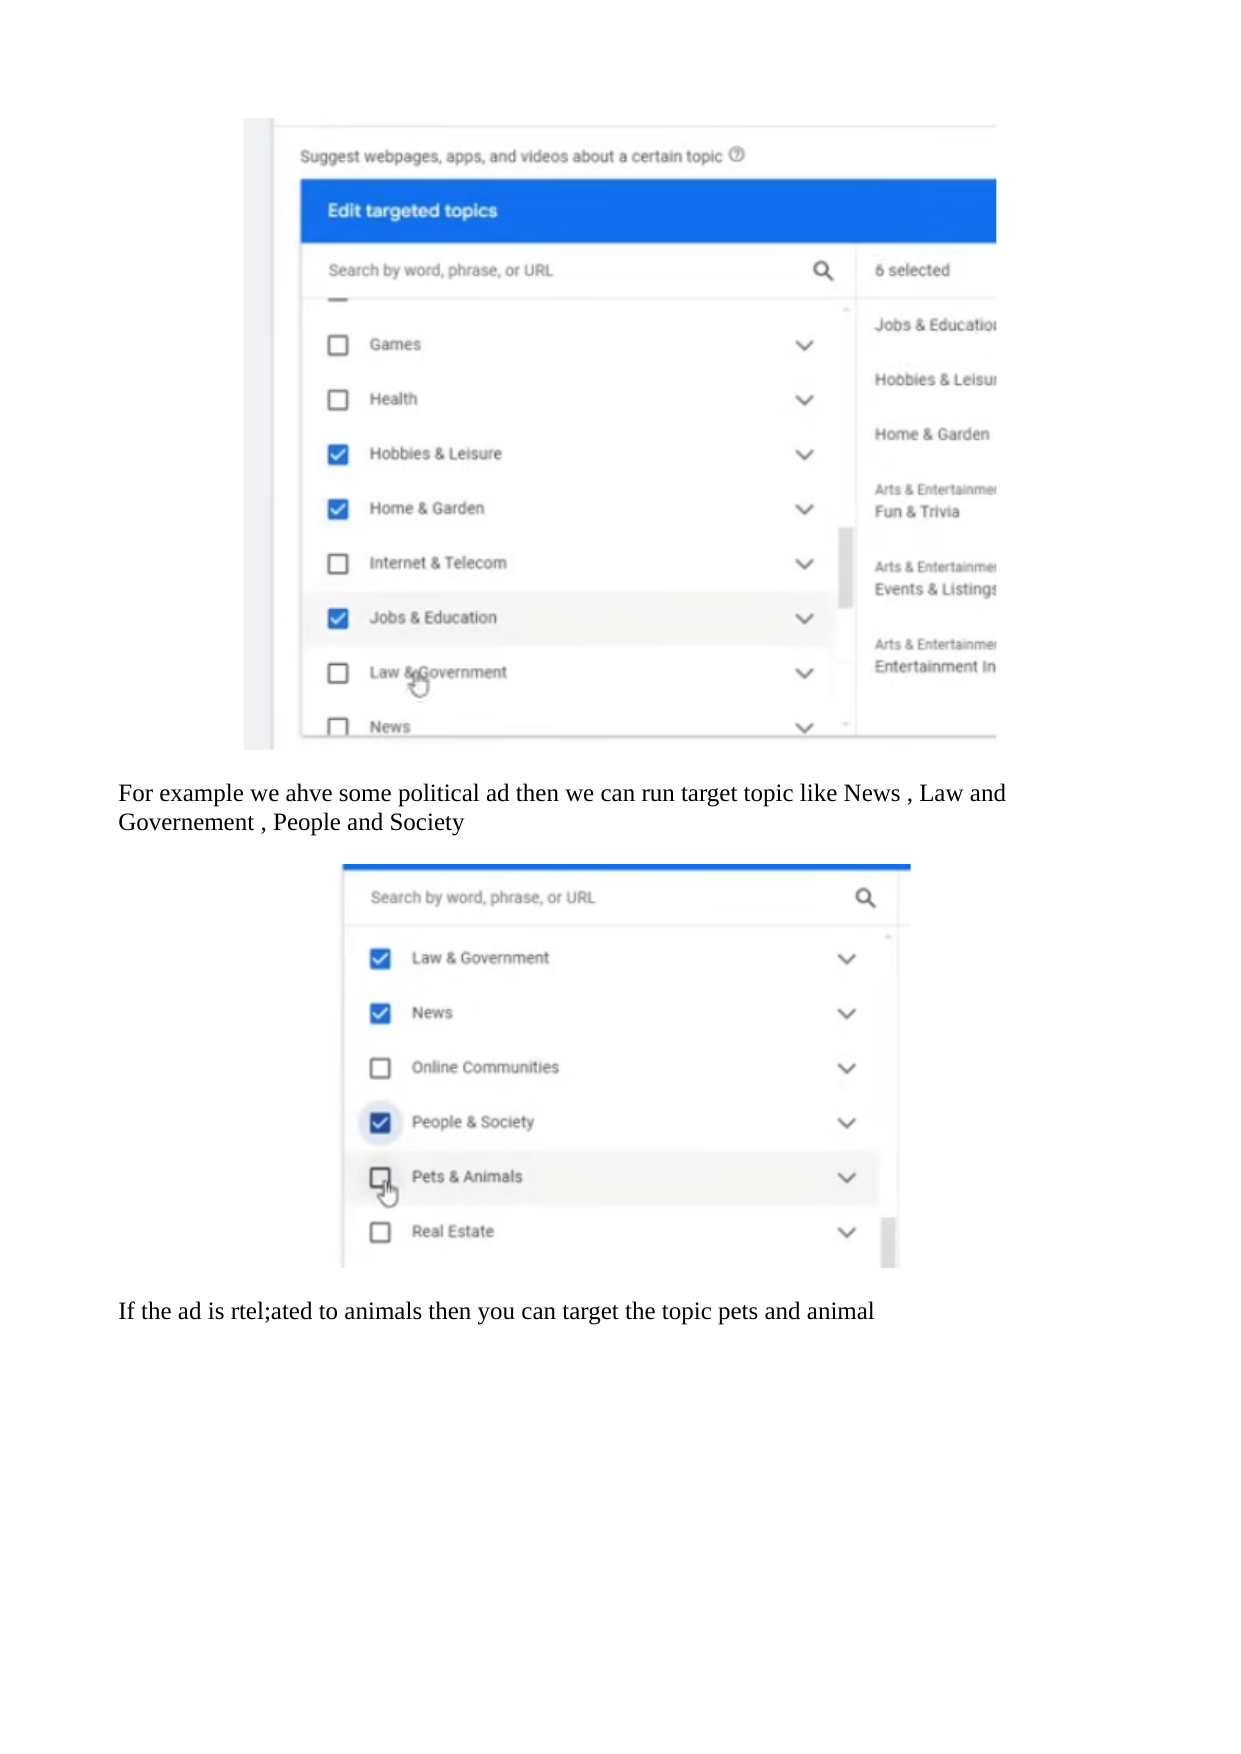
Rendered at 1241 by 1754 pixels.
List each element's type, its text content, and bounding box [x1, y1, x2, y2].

picture [243, 118, 997, 750]
text For example we ahve some political ad then we can run target topic like News , Law and Governement , People and Society [118, 778, 1122, 836]
picture [329, 864, 911, 1268]
text If the ad is rtel;ated to animals then you can target the topic pets and animal [118, 1296, 1122, 1325]
